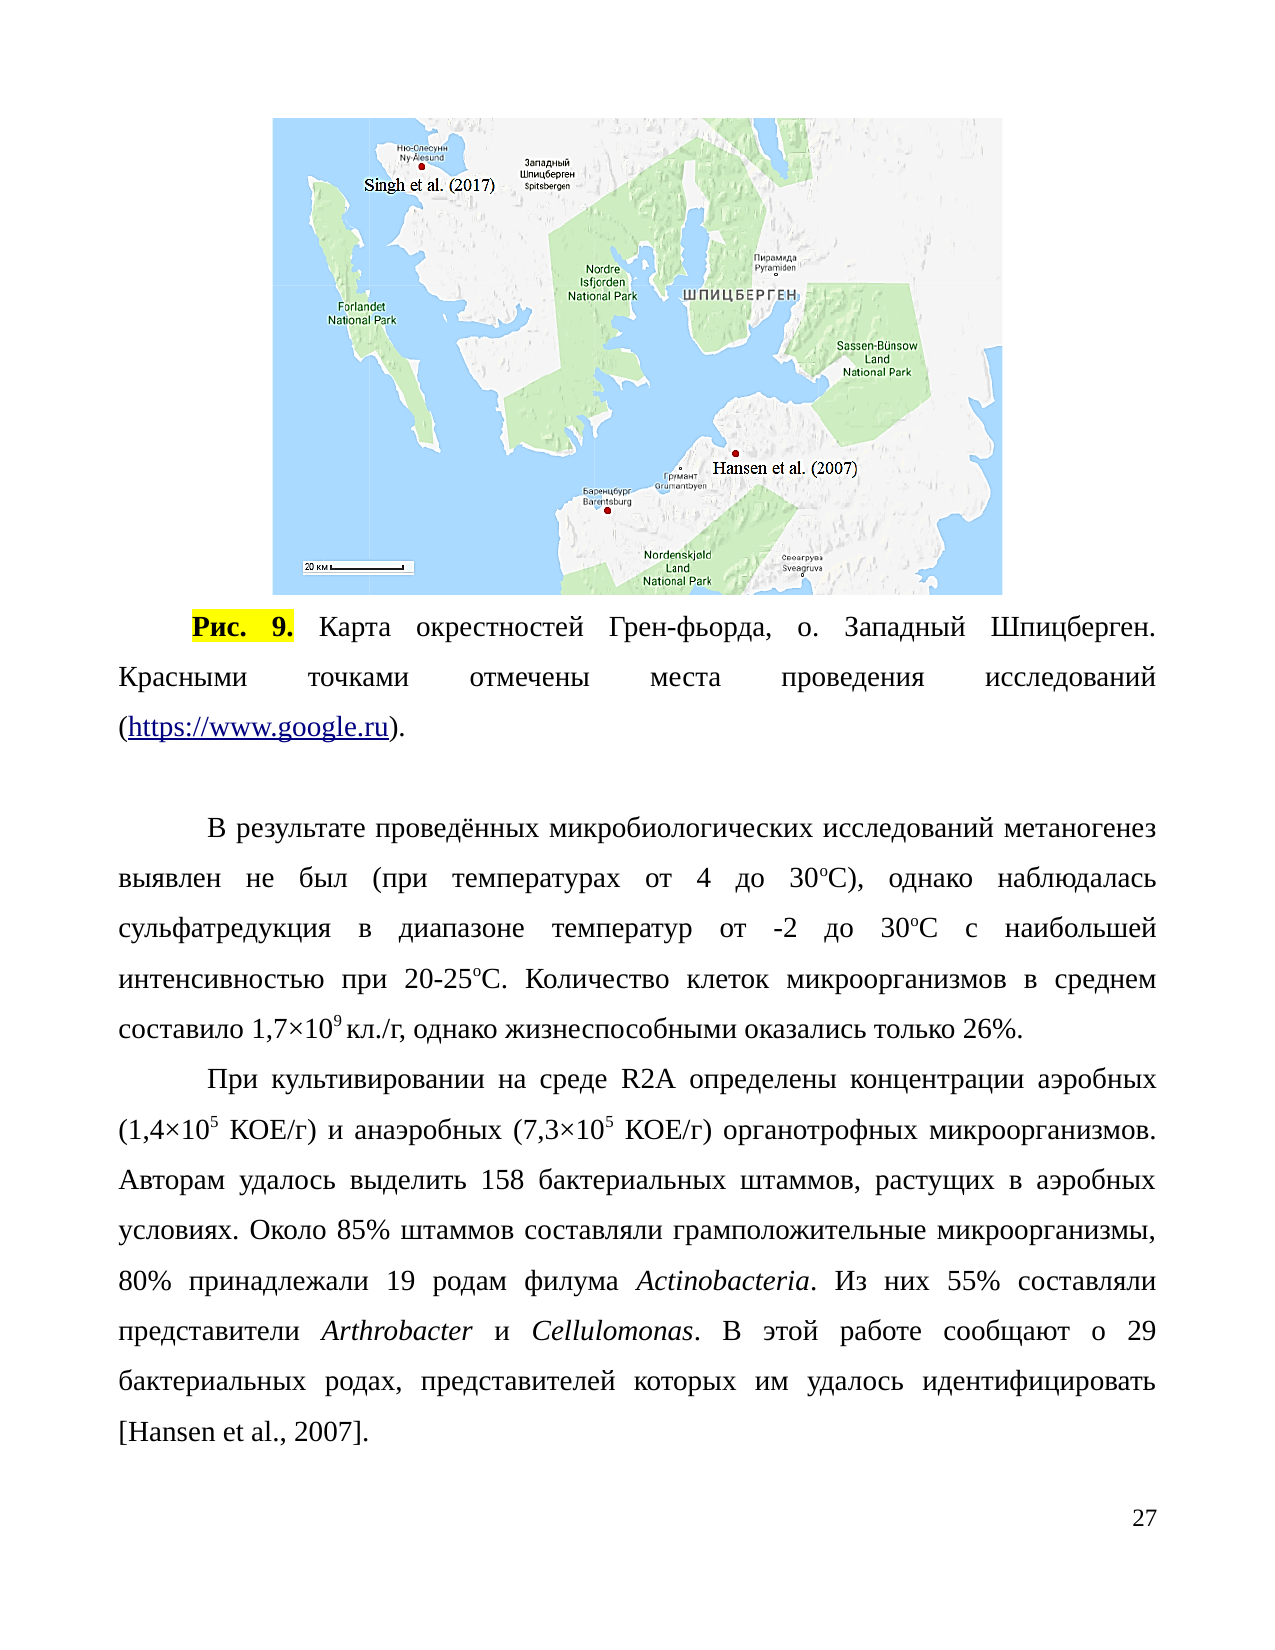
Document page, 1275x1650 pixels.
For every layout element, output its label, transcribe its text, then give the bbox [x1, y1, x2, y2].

text В результате проведённых микробиологических исследований метаногенез выявлен не был (при температурах от 4 до 30оС), однако наблюдалась сульфатредукция в диапазоне температур от -2 до 30оС с наибольшей интенсивностью при 20-25оС. Количество клеток микроорганизмов в среднем составило 1,7×109 кл./г, однако жизнеспособными оказались только 26%. [118, 810, 1157, 1045]
text Рис. 9. Карта окрестностей Грен-фьорда, о. Западный Шпицберген. Красными точками отмечены места проведения исследований (https://www.google.ru). [118, 609, 1157, 743]
text При культивировании на среде R2A определены концентрации аэробных (1,4×105 КОЕ/г) и анаэробных (7,3×105 КОЕ/г) органотрофных микроорганизмов. Авторам удалось выделить 158 бактериальных штаммов, растущих в аэробных условиях. Около 85% штаммов составляли грамположительные микроорганизмы, 80% принадлежали 19 родам филума Actinobacteria. Из них 55% составляли представители Arthrobacter и Cellulomonas. В этой работе сообщают о 29 бактериальных родах, представителей которых им удалось идентифицировать [Hansen et al., 2007]. [118, 1061, 1157, 1447]
picture [272, 118, 1003, 595]
